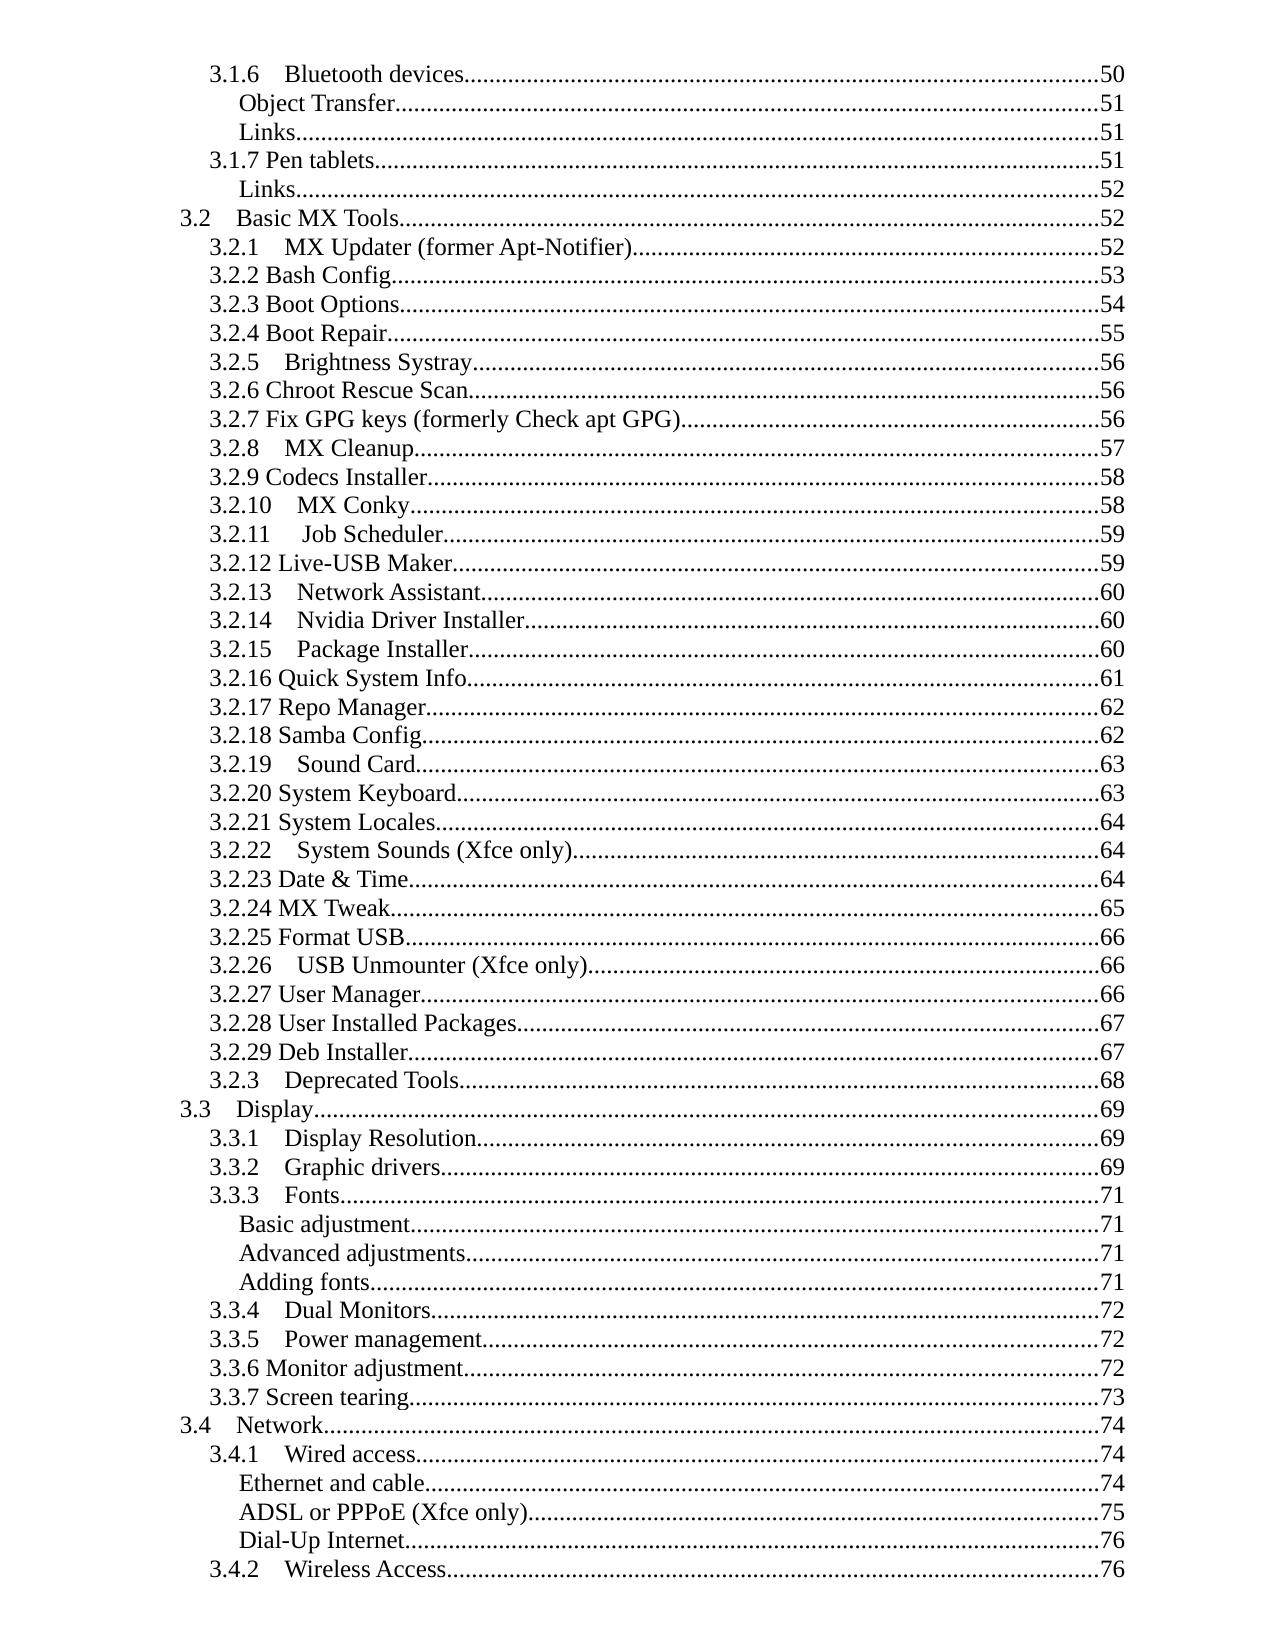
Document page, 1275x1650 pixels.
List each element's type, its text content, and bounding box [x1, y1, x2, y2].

text 3.3.3 Fonts 71 [209, 1180, 1125, 1209]
text 3.2.1 MX Updater (former Apt-Notifier) 52 [209, 232, 1125, 260]
text 3.2.10 MX Conky 58 [209, 490, 1125, 519]
text 3.1.6 Bluetooth devices 50 [209, 59, 1125, 88]
text 3.2.11 Job Scheduler 59 [209, 519, 1125, 548]
text Basic adjustment 71 [238, 1209, 1125, 1238]
text 3.2.5 Brightness Systray 56 [209, 347, 1125, 375]
text 3.3.2 Graphic drivers 69 [209, 1152, 1125, 1180]
text Dial-Up Internet 76 [238, 1525, 1125, 1554]
text ADSL or PPPoE (Xfce only) 75 [238, 1497, 1125, 1525]
text 3.4.2 Wireless Access. 76 [209, 1554, 1125, 1583]
text 3.2.15 Package Installer 60 [209, 634, 1125, 663]
text 3.2.4 Boot Repair 55 [209, 318, 1125, 347]
text Adding fonts 71 [238, 1267, 1125, 1295]
text 3.2.22 System Sounds (Xfce only) 64 [209, 835, 1125, 864]
text 3.2.16 Quick System Info 61 [209, 663, 1125, 692]
text 3.3.6 Monitor adjustment 72 [209, 1353, 1125, 1382]
text 3.2.17 Repo Manager 62 [209, 692, 1125, 720]
text 3.2.21 System Locales 64 [209, 807, 1125, 835]
text 3.2.8 MX Cleanup 57 [209, 433, 1125, 462]
text 3.3.7 Screen tearing 73 [209, 1382, 1125, 1410]
text 3.3.4 Dual Monitors 72 [209, 1295, 1125, 1324]
text Links 51 [238, 117, 1125, 145]
text 3.2.14 Nvidia Driver Installer 60 [209, 605, 1125, 634]
text 3.2.3 Boot Options 54 [209, 289, 1125, 318]
text 3.2.9 Codecs Installer 58 [209, 462, 1125, 490]
text 3.2.24 MX Tweak 65 [209, 893, 1125, 922]
text 3.2.3 Deprecated Tools 68 [209, 1065, 1125, 1094]
text 3.2.7 Fix GPG keys (formerly Check apt GPG) 56 [209, 404, 1125, 433]
text 3.2.27 User Manager 66 [209, 979, 1125, 1008]
text 3.2.20 System Keyboard 63 [209, 778, 1125, 807]
text Advanced adjustments 71 [238, 1238, 1125, 1267]
text 3.2.6 Chroot Rescue Scan 56 [209, 375, 1125, 404]
text 3.2.18 Samba Config 62 [209, 720, 1125, 749]
text 3.3.1 Display Resolution 69 [209, 1123, 1125, 1152]
text 3.4.1 Wired access 74 [209, 1439, 1125, 1468]
text 3.2.28 User Installed Packages 67 [209, 1008, 1125, 1037]
text 3.2.19 Sound Card 63 [209, 749, 1125, 778]
text Links 52 [238, 174, 1125, 203]
text 3.2.26 USB Unmounter (Xfce only) 66 [209, 950, 1125, 979]
text Ethernet and cable 74 [238, 1468, 1125, 1497]
text Object Transfer 51 [238, 88, 1125, 117]
text 3.1.7 Pen tablets 51 [209, 145, 1125, 174]
text 3.2.23 Date & Time 64 [209, 864, 1125, 893]
text 3.2.25 Format USB 66 [209, 922, 1125, 950]
text 3.2.2 Bash Config 53 [209, 260, 1125, 289]
text 3.2.13 Network Assistant 60 [209, 577, 1125, 605]
text 3.2.29 Deb Installer 67 [209, 1037, 1125, 1065]
text 3.3.5 Power management 72 [209, 1324, 1125, 1353]
text 3.2.12 Live-USB Maker 59 [209, 548, 1125, 577]
